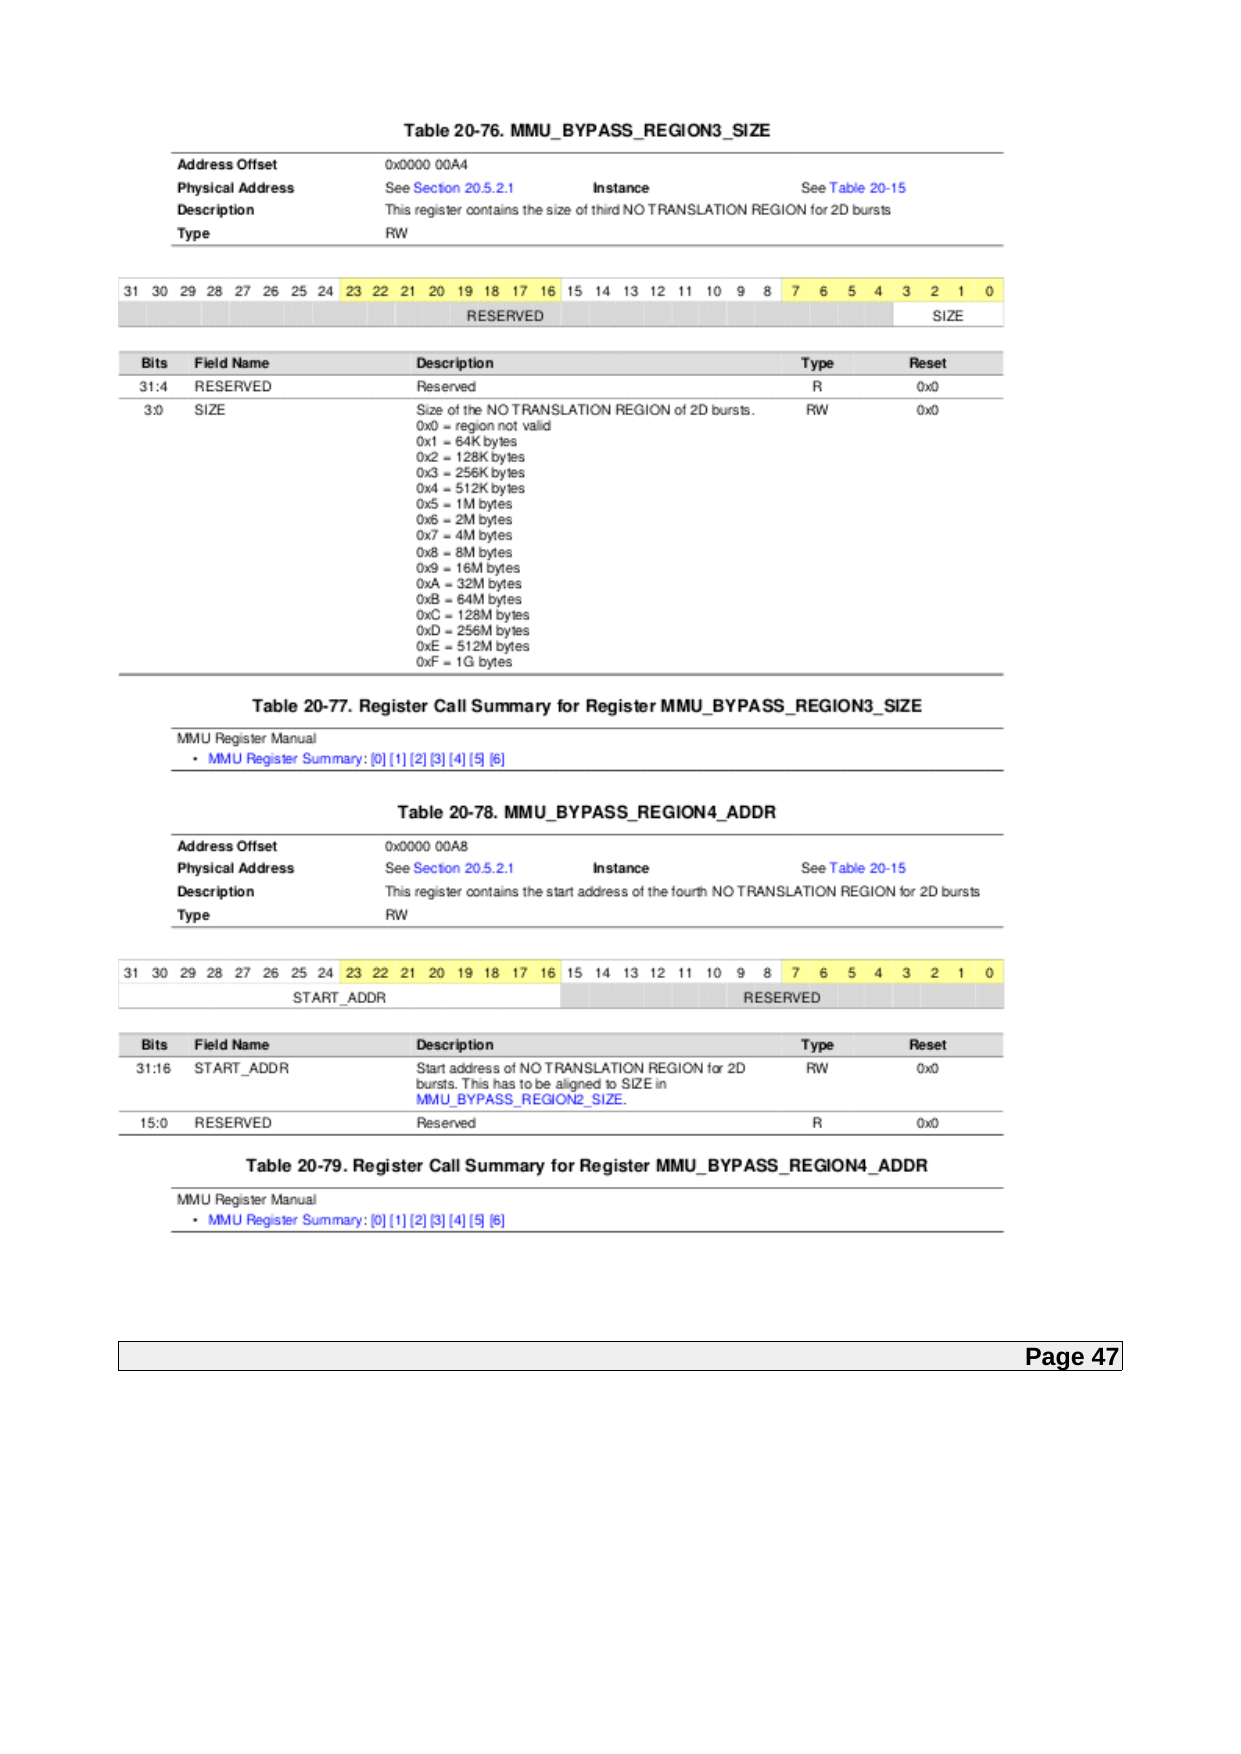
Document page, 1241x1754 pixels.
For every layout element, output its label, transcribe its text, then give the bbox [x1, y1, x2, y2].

table_header Page 47 [119, 1342, 1122, 1370]
